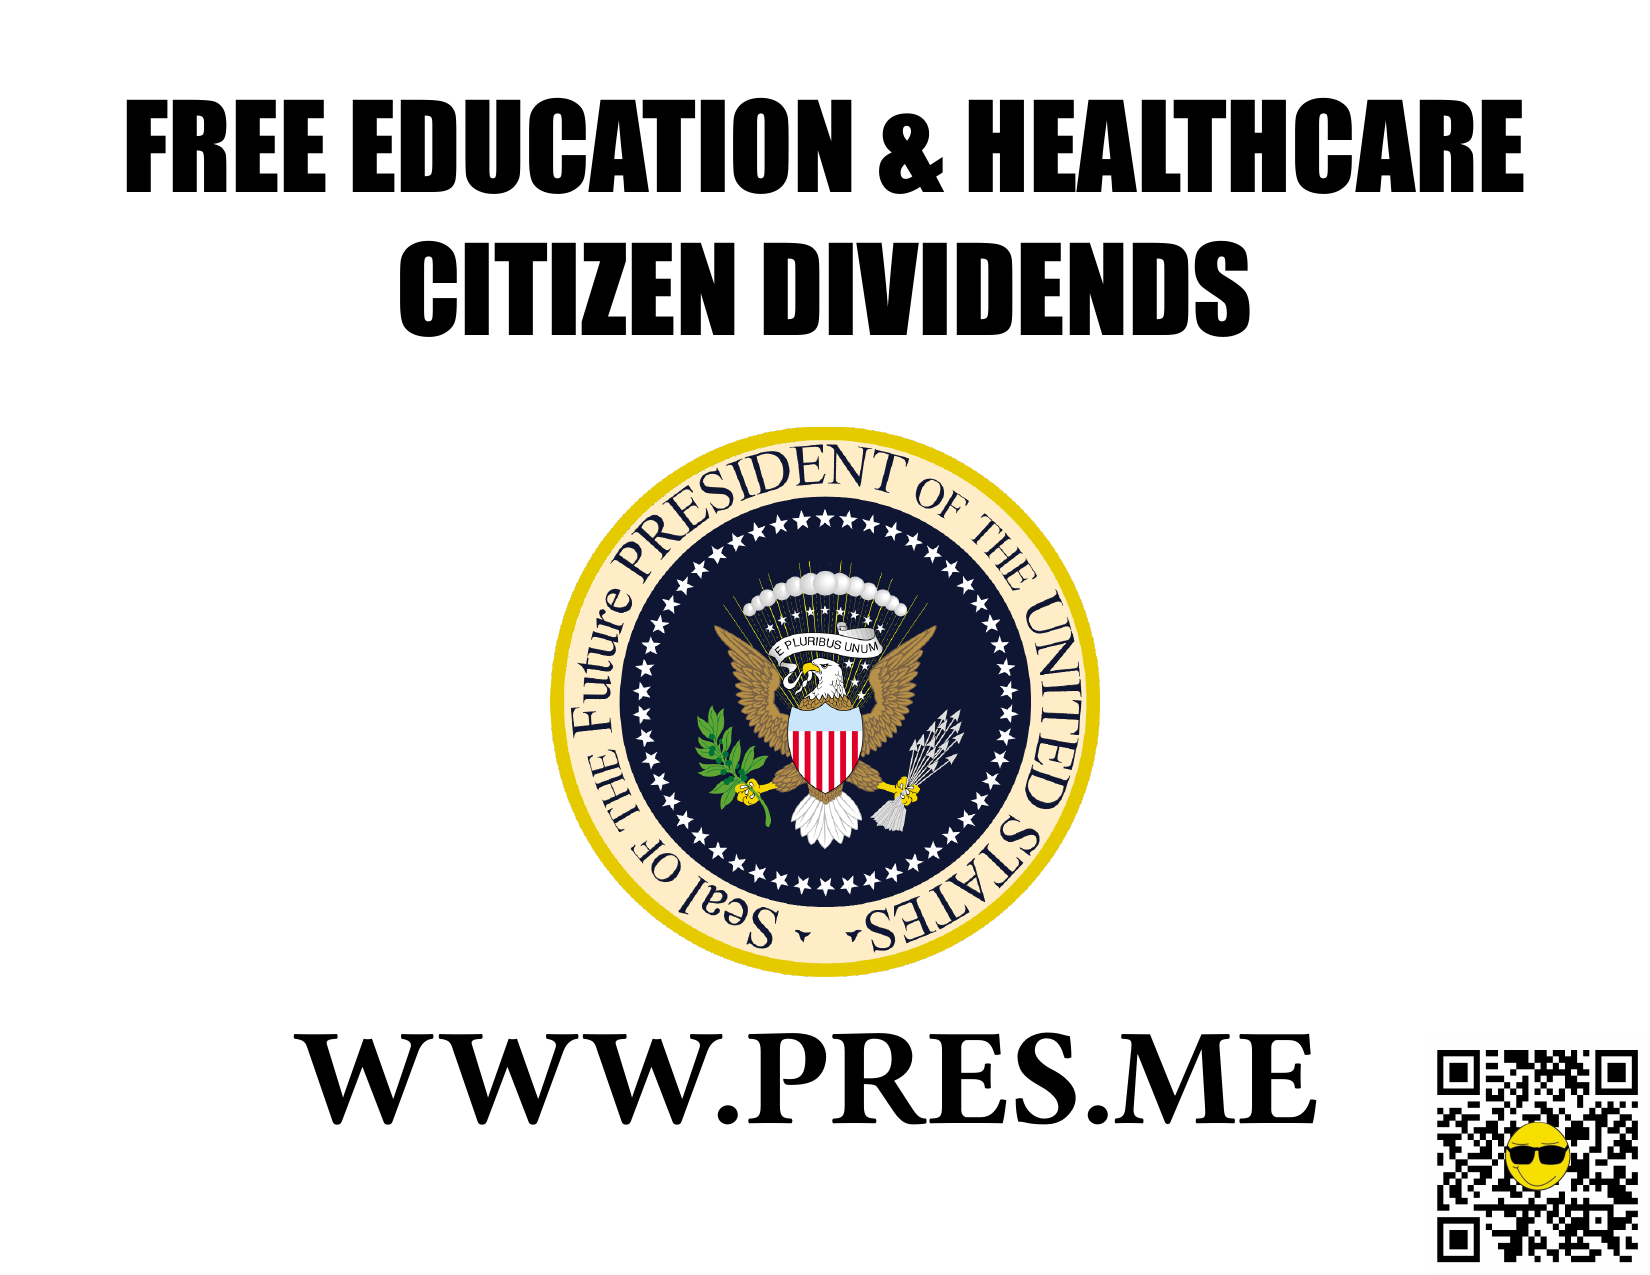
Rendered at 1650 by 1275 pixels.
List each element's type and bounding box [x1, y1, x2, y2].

picture [1425, 1037, 1650, 1275]
picture [550, 427, 1100, 977]
